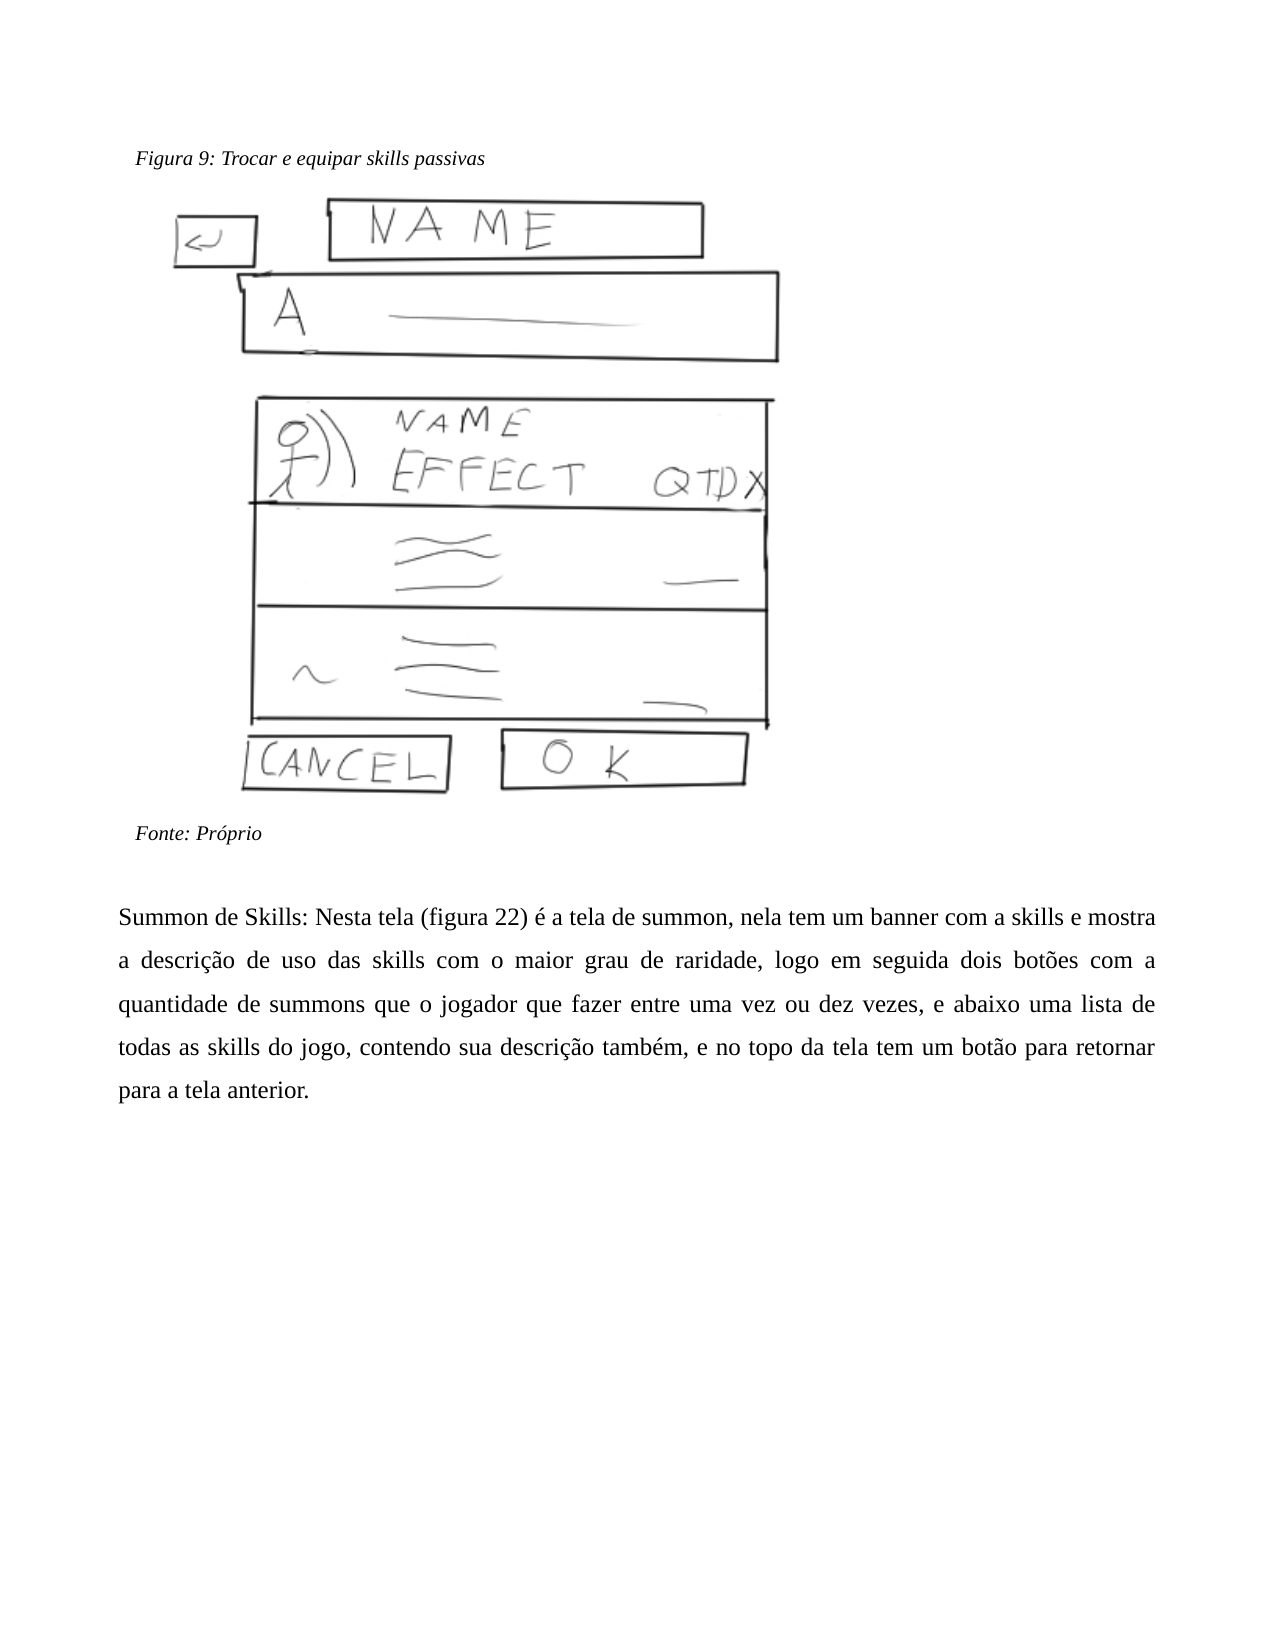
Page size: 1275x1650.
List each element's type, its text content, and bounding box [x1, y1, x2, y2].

text Figura 9: Trocar e equipar skills passivas [135, 142, 922, 171]
text Summon de Skills: Nesta tela (figura 22) é a tela de summon, nela tem um banner com a skills e mostra a descrição de uso das skills com o maior grau de raridade, logo em seguida dois botões com a quantidade de summons que o jogador que fazer entre uma vez ou dez vezes, e abaixo uma lista de todas as skills do jogo, contendo sua descrição também, e no topo da tela tem um botão para retornar para a tela anterior. [118, 902, 1157, 1104]
picture [135, 195, 917, 821]
text Fonte: Próprio [135, 196, 922, 845]
